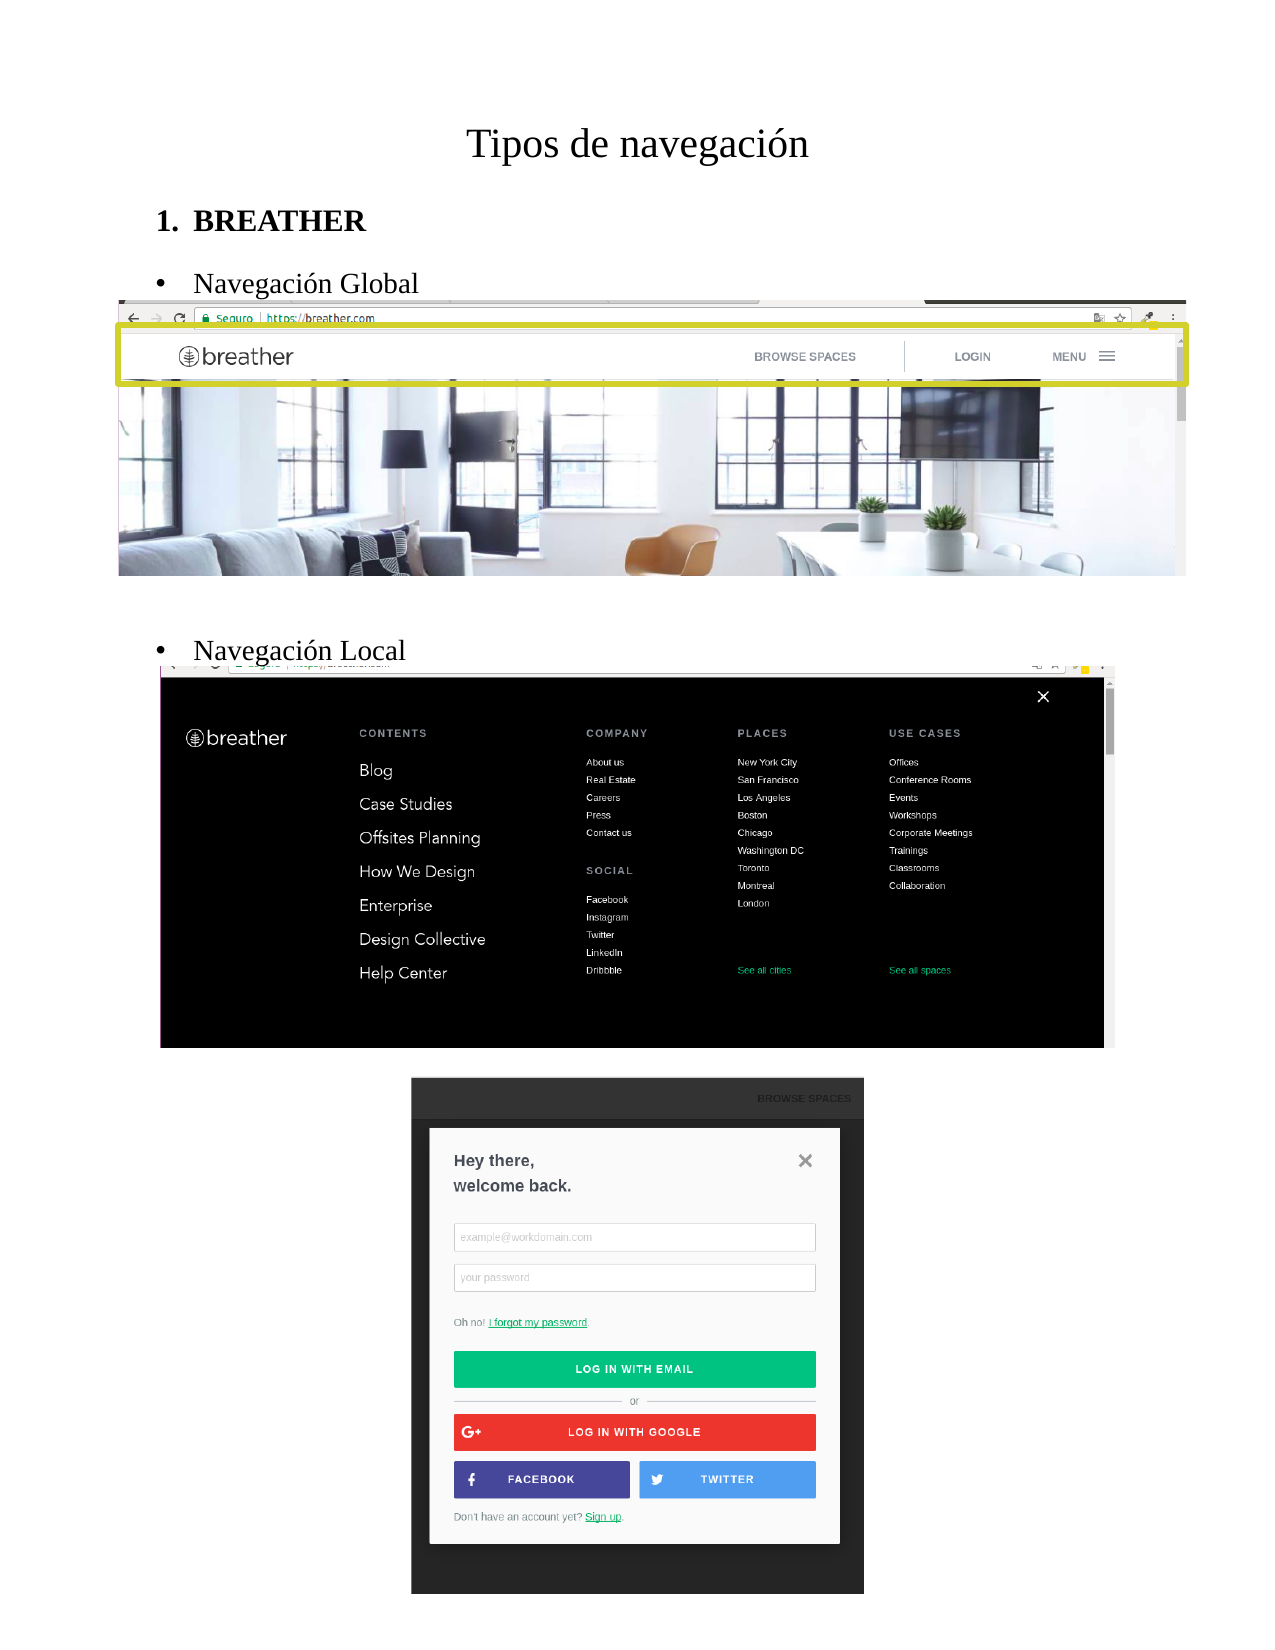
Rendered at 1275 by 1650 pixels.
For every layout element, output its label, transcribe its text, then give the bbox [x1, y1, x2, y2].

picture [118, 300, 1187, 322]
picture [160, 666, 1115, 1048]
list Navegación Local [156, 633, 1157, 667]
picture [121, 328, 1183, 381]
list Navegación Global [156, 267, 1157, 300]
text Tipos de navegación [118, 118, 1157, 166]
list BREATHER [156, 202, 1157, 238]
picture [411, 1076, 864, 1594]
picture [118, 387, 1187, 576]
